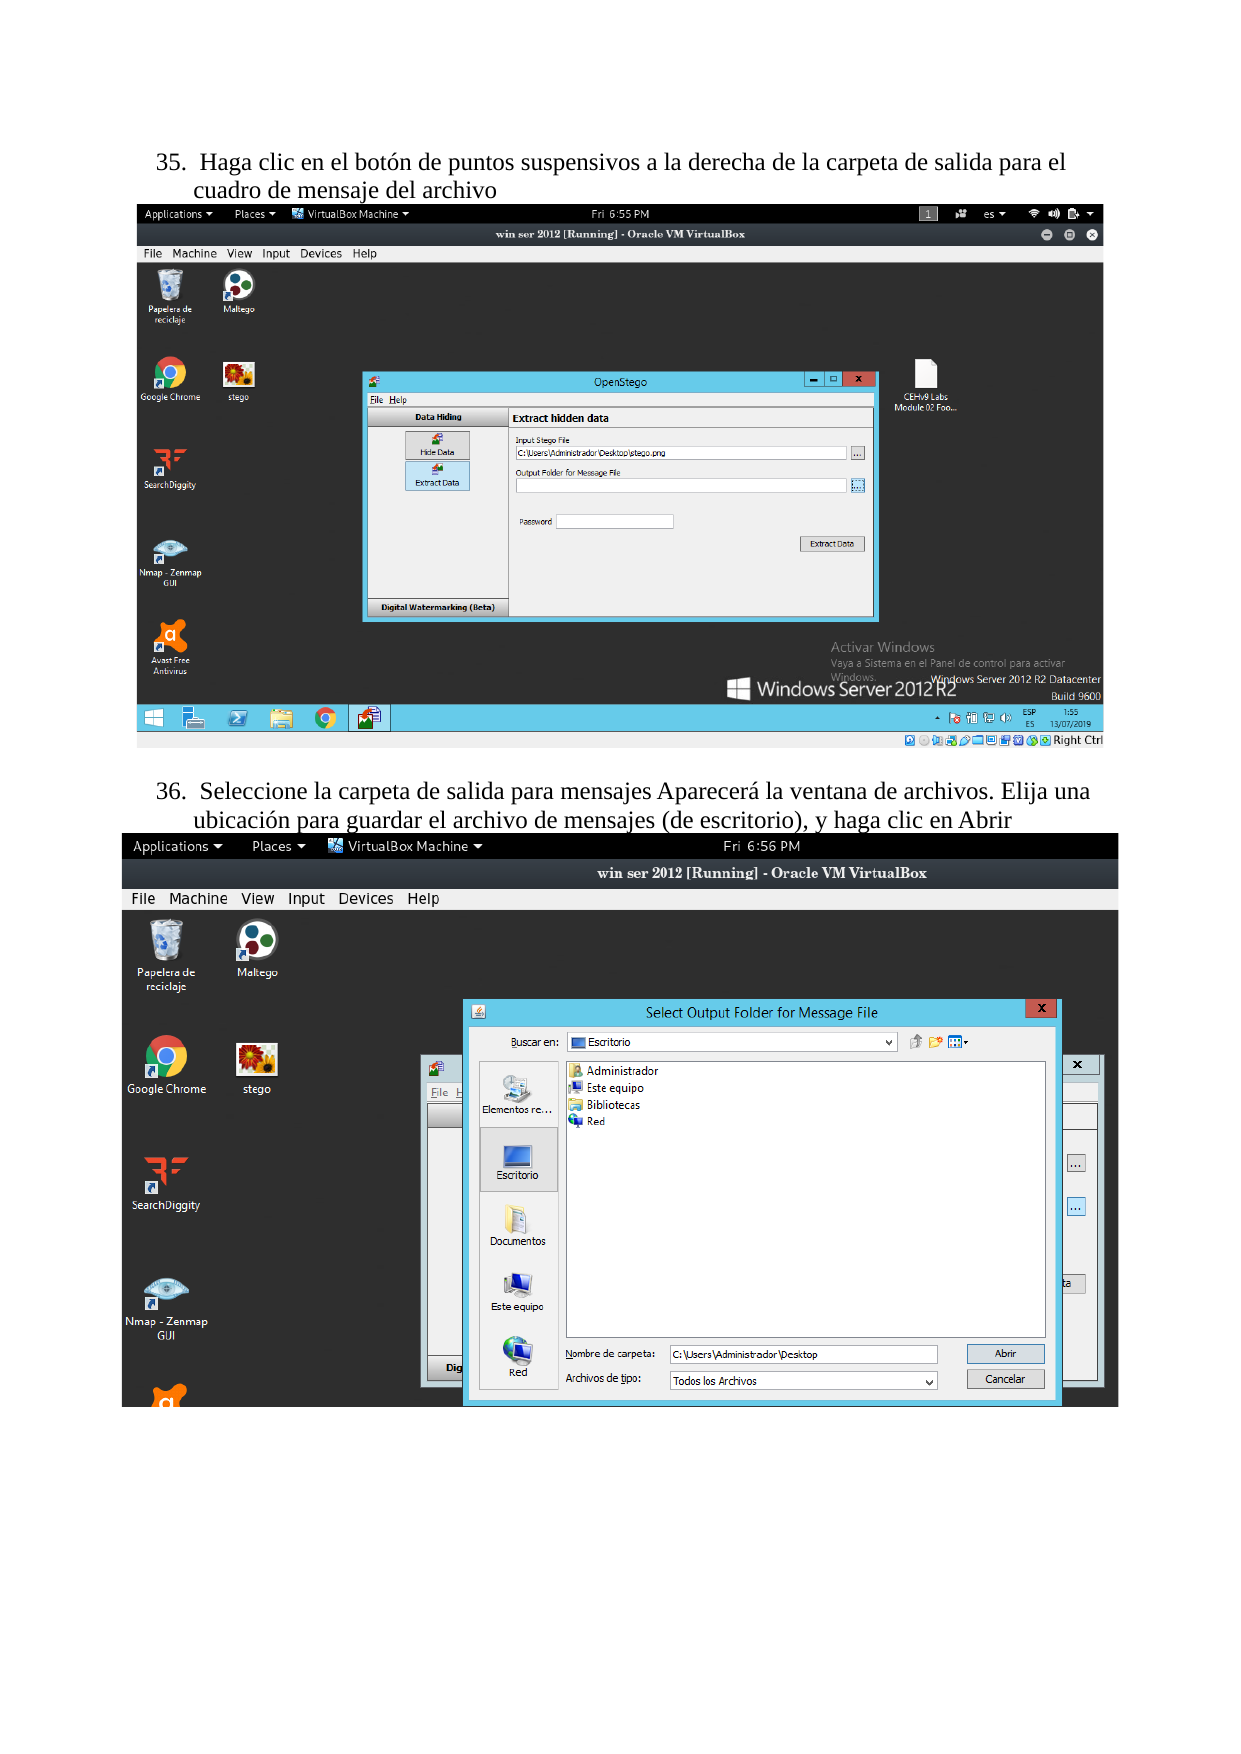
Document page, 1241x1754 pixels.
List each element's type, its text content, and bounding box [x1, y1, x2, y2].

picture [121, 833, 1119, 1407]
picture [136, 204, 1104, 748]
list Haga clic en el botón de puntos suspensivos a la derecha de la carpeta de salida para el cuadro de mensaje del archivo [156, 147, 1122, 204]
list Seleccione la carpeta de salida para mensajes Aparecerá la ventana de archivos. Elija una ubicación para guardar el archivo de mensajes (de escritorio), y haga clic en Abrir [156, 776, 1122, 834]
